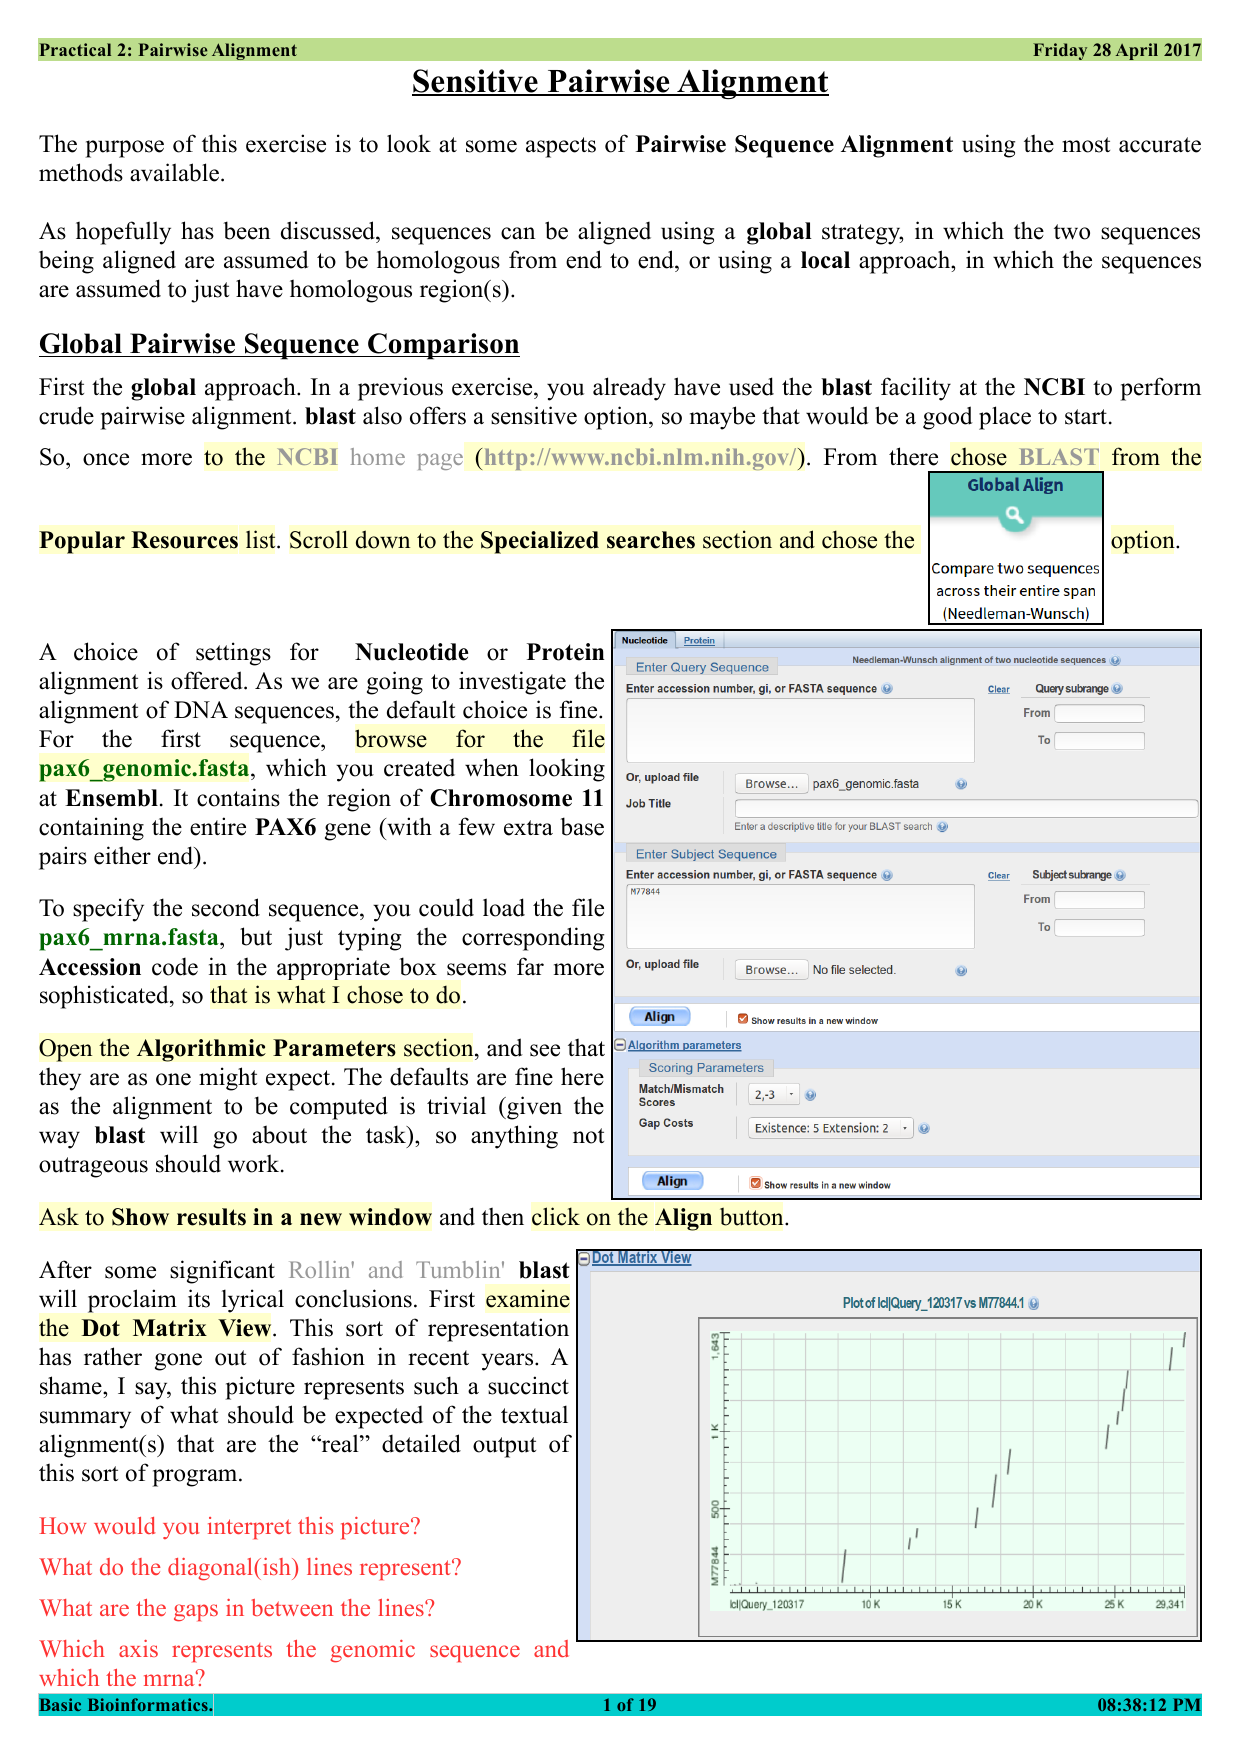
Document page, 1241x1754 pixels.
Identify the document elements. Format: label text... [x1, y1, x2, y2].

text After some significant Rollin' and Tumblin' blast will proclaim its lyrical conclusions. First examine the Dot Matrix View. This sort of representation has rather gone out of fashion in recent years. A shame, I say, this picture represents such a succinct summary of what should be expected of the textual alignment(s) that are the “real” detailed output of this sort of program. [38, 1255, 576, 1487]
text Global Pairwise Sequence Comparison [38, 327, 1202, 360]
text What are the gaps in between the lines? [38, 1593, 576, 1622]
picture [930, 473, 1102, 623]
text Ask to Show results in a new window and then click on the Align button. [38, 1202, 1202, 1231]
text As hopefully has been discussed, sequences can be aligned using a global strategy, in which the two sequences being aligned are assumed to be homologous from end to end, or using a local approach, in which the sequences are assumed to just have homologous region(s). [38, 216, 1202, 303]
text A choice of settings for Nucleotide or Protein alignment is offered. As we are going to investigate the alignment of DNA sequences, the default choice is fine. For the first sequence, browse for the file pax6_genomic.fasta, which you created when looking at Ensembl. It contains the region of Chromosome 11 containing the entire PAX6 gene (with a few extra base pairs either end). [38, 637, 611, 869]
text Open the Algorithmic Parameters section, and see that they are as one might expect. The defaults are fine here as the alignment to be computed is trivial (given the way blast will go about the task), so anything not outrageous should work. [38, 1033, 611, 1178]
text The purpose of this exercise is to look at some aspects of Pairwise Sequence Alignment using the most accurate methods available. [38, 128, 1202, 187]
picture [578, 1251, 1200, 1640]
text First the global approach. In a previous exercise, you already have used the blast facility at the NCBI to perform crude pairwise alignment. blast also offers a sensitive option, so maybe that would be a good place to start. [38, 372, 1202, 430]
text How would you interpret this picture? [38, 1511, 576, 1540]
text So, once more to the NCBI home page (http://www.ncbi.nlm.nih.gov/). From there chose BLAST from the Popular Resources list. Scroll down to the Specialized searches section and chose the option. [38, 442, 1202, 625]
text To specify the second sequence, you could load the file pax6_mrna.fasta, but just typing the corresponding Accession code in the appropriate box seems far more sophisticated, so that is what I chose to do. [38, 893, 611, 1009]
picture [613, 631, 1200, 1198]
text Sensitive Pairwise Alignment [38, 61, 1202, 99]
text Which axis represents the genomic sequence and which the mrna? [38, 1633, 1202, 1692]
text What do the diagonal(ish) lines represent? [38, 1552, 576, 1581]
